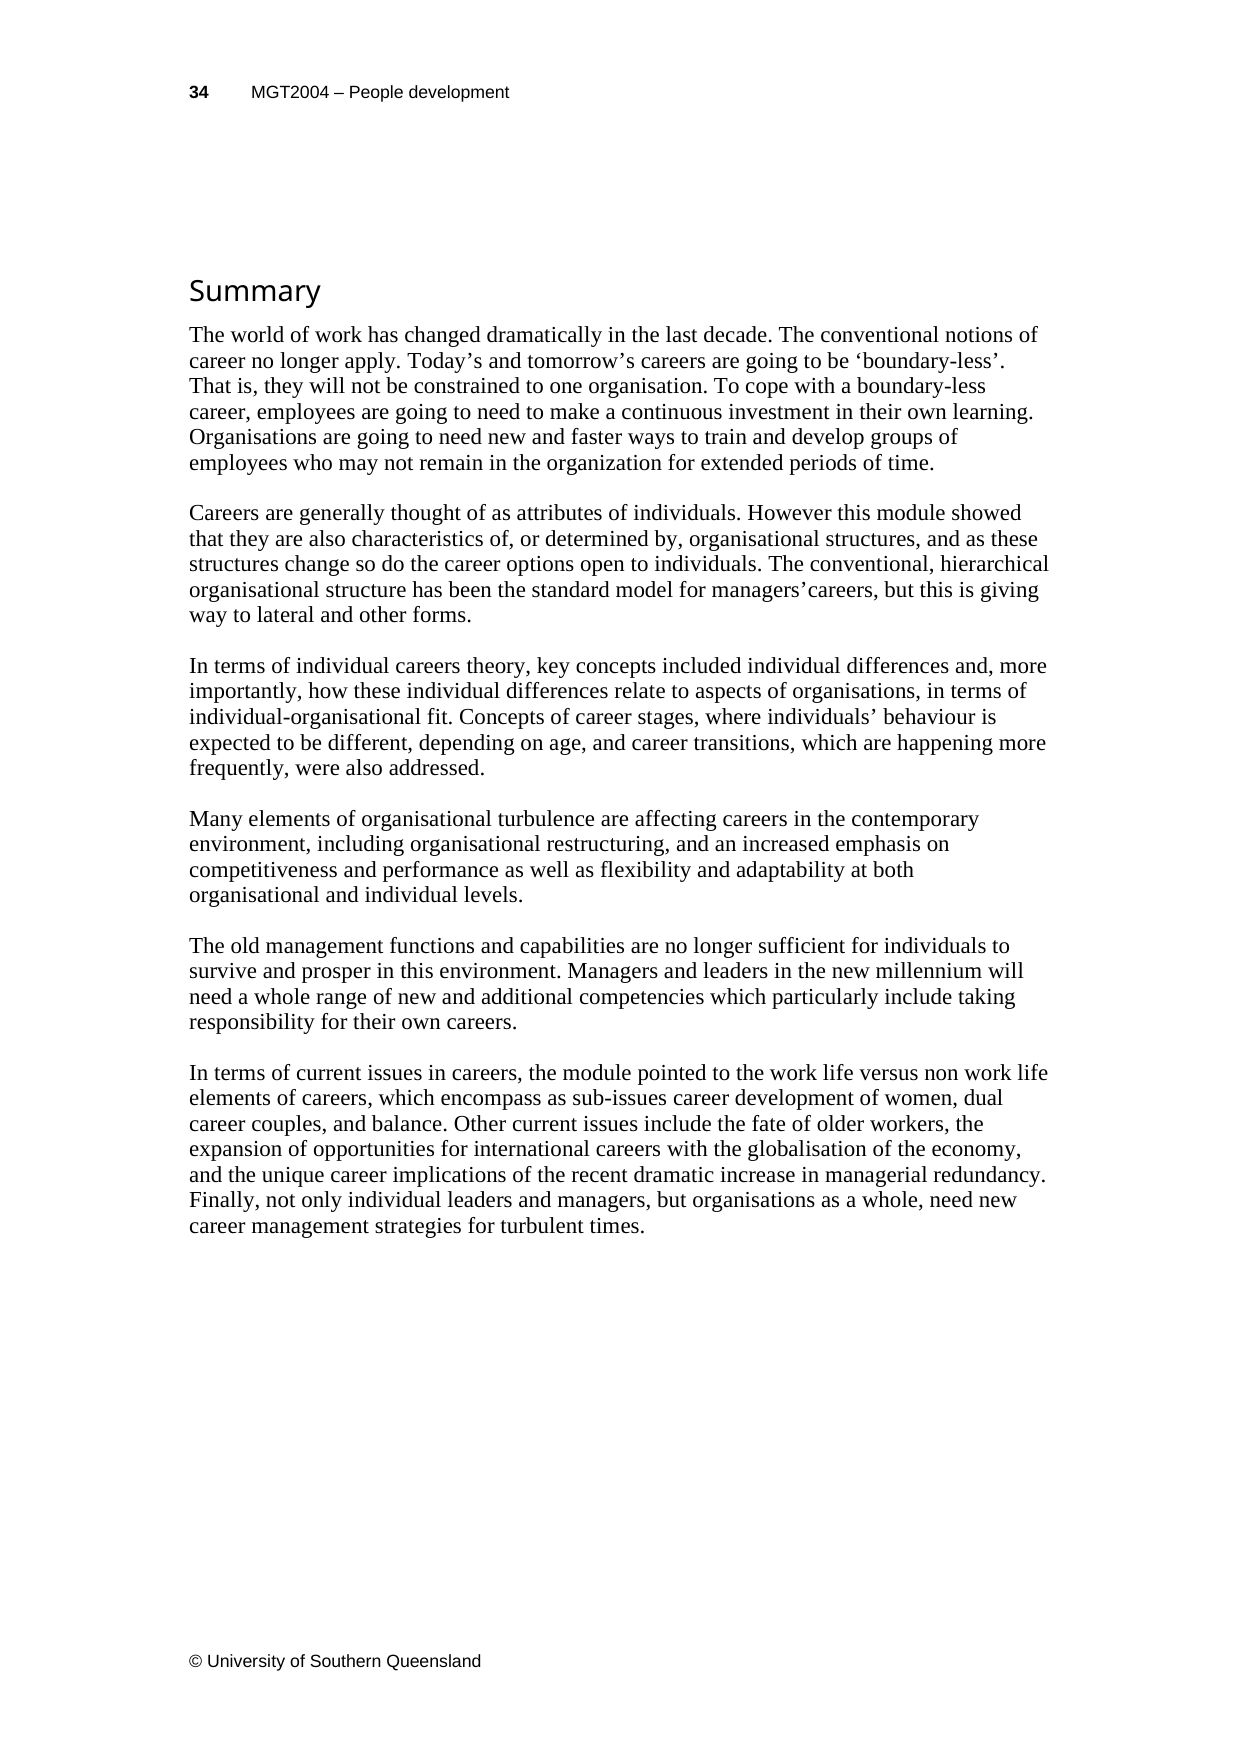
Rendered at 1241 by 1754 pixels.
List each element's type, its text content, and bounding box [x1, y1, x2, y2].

text The old management functions and capabilities are no longer sufficient for individuals to survive and prosper in this environment. Managers and leaders in the new millennium will need a whole range of new and additional competencies which particularly include taking responsibility for their own careers. [189, 932, 1051, 1034]
text The world of work has changed dramatically in the last decade. The conventional notions of career no longer apply. Today’s and tomorrow’s careers are going to be ‘boundary-less’. That is, they will not be constrained to one organisation. To cope with a boundary-less career, employees are going to need to make a continuous investment in their own learning. Organisations are going to need new and faster ways to train and develop groups of employees who may not remain in the organization for extended periods of time. [189, 322, 1051, 475]
text Summary [189, 270, 1051, 309]
text Careers are generally thought of as attributes of individuals. However this module showed that they are also characteristics of, or determined by, organisational structures, and as these structures change so do the career options open to individuals. The conventional, hierarchical organisational structure has been the standard model for managers’careers, but this is giving way to lateral and other forms. [189, 500, 1051, 628]
text In terms of individual careers theory, key concepts included individual differences and, more importantly, how these individual differences relate to aspects of organisations, in terms of individual-organisational fit. Concepts of career stages, where individuals’ behaviour is expected to be different, depending on age, and career transitions, which are happening more frequently, were also addressed. [189, 653, 1051, 780]
text Many elements of organisational turbulence are affecting careers in the contemporary environment, including organisational restructuring, and an increased emphasis on competitiveness and performance as well as flexibility and adaptability at both organisational and individual levels. [189, 805, 1051, 907]
text In terms of current issues in careers, the module pointed to the work life versus non work life elements of careers, which encompass as sub-issues career development of women, dual career couples, and balance. Other current issues include the fate of older workers, the expansion of opportunities for international careers with the globalisation of the economy, and the unique career implications of the recent dramatic increase in managerial redundancy. Finally, not only individual leaders and managers, but organisations as a whole, need new career management strategies for turbulent times. [189, 1059, 1051, 1238]
